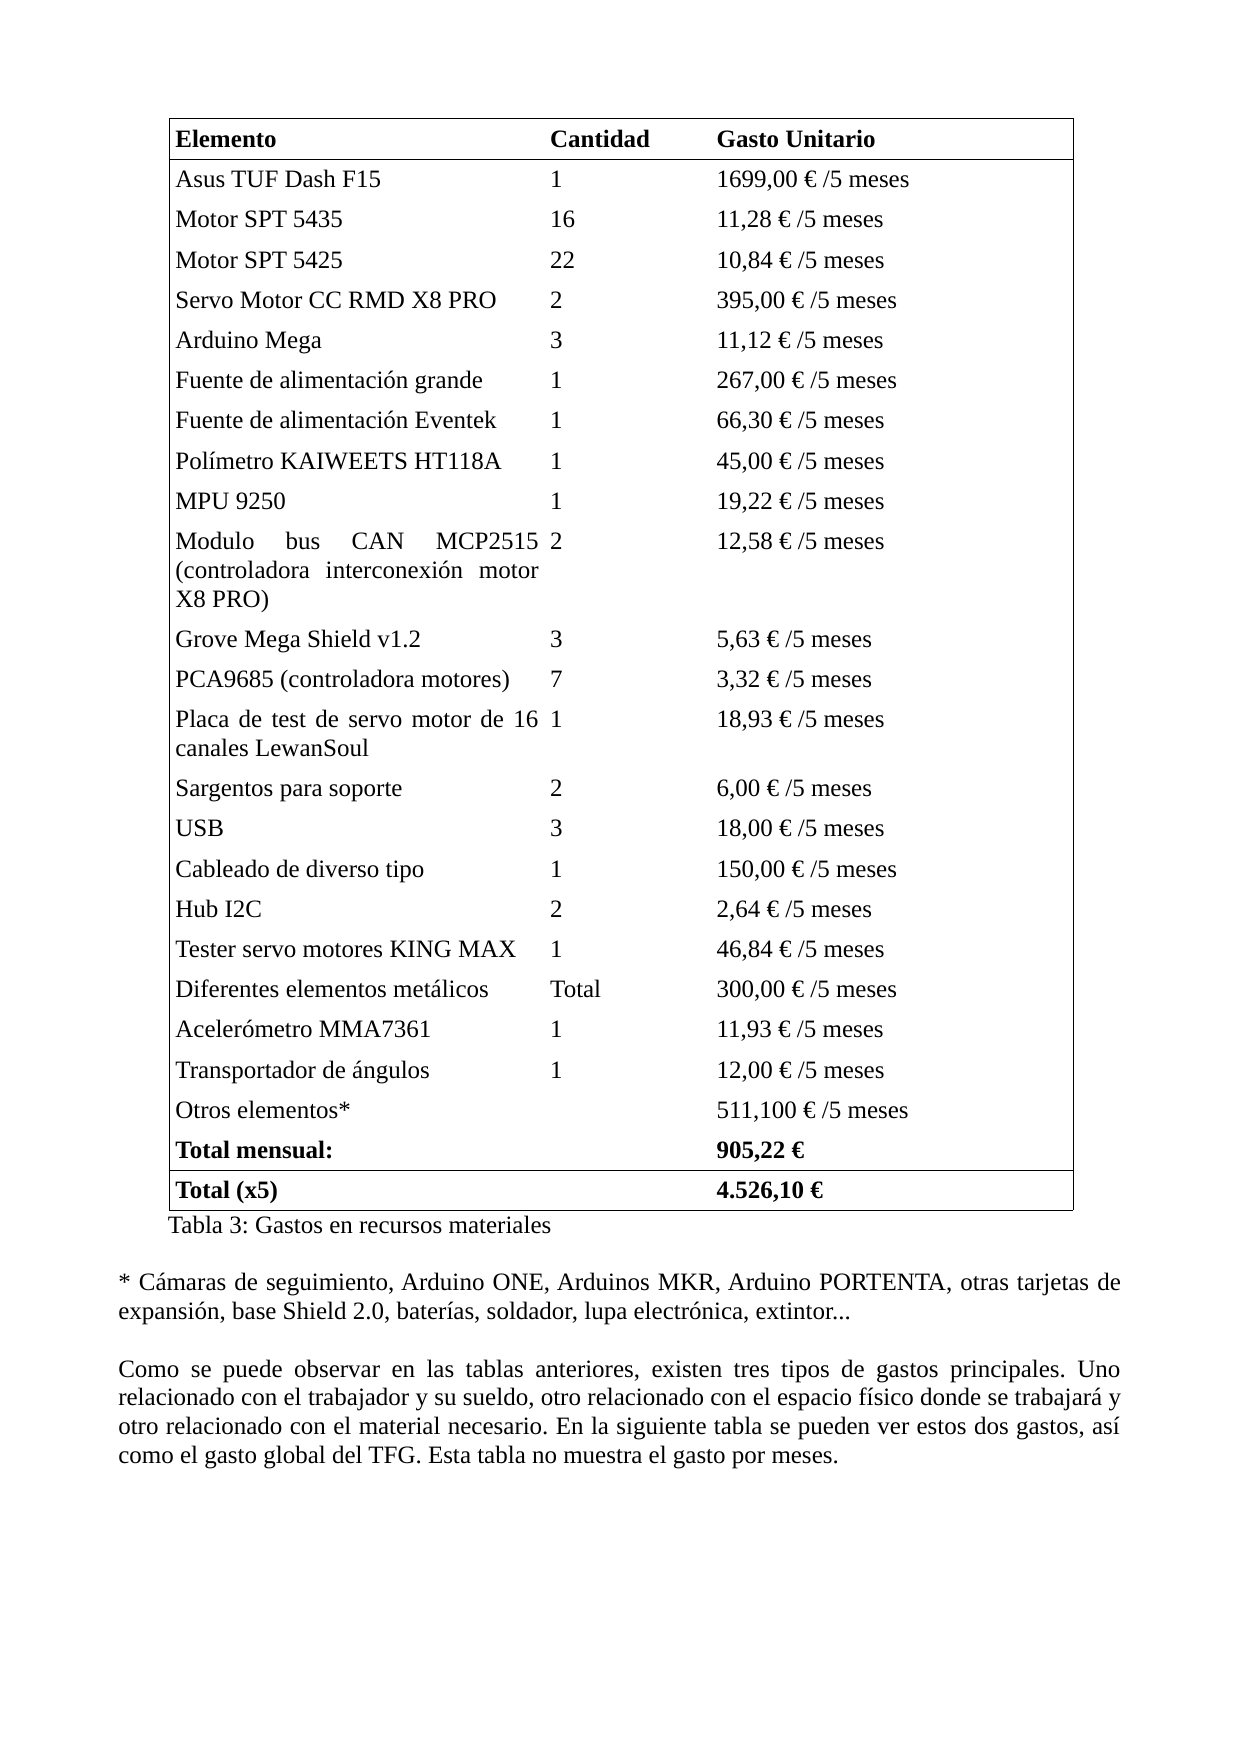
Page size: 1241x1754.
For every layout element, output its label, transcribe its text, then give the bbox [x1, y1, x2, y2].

text Como se puede observar en las tablas anteriores, existen tres tipos de gastos principales. Uno relacionado con el trabajador y su sueldo, otro relacionado con el espacio físico donde se trabajará y otro relacionado con el material necesario. En la siguiente tabla se pueden ver estos dos gastos, así como el gasto global del TFG. Esta tabla no muestra el gasto por meses. [118, 1354, 1122, 1469]
table_cell 2 [544, 279, 711, 319]
table_cell Fuente de alimentación Eventek [170, 400, 544, 440]
table_cell 10,84 € /5 meses [711, 239, 1073, 279]
table_cell 3 [544, 319, 711, 359]
table_cell Modulo bus CAN MCP2515 (controladora interconexión motor X8 PRO) [170, 520, 544, 618]
table_cell Diferentes elementos metálicos [170, 969, 544, 1009]
table_cell 2,64 € /5 meses [711, 888, 1073, 928]
table_cell Asus TUF Dash F15 [170, 160, 544, 199]
table_cell 905,22 € [711, 1129, 1073, 1169]
table_cell 150,00 € /5 meses [711, 848, 1073, 888]
table_cell 18,00 € /5 meses [711, 808, 1073, 848]
table_cell 11,93 € /5 meses [711, 1009, 1073, 1049]
text * Cámaras de seguimiento, Arduino ONE, Arduinos MKR, Arduino PORTENTA, otras tarjetas de expansión, base Shield 2.0, baterías, soldador, lupa electrónica, extintor... [118, 1267, 1122, 1325]
table_cell 1 [544, 480, 711, 520]
table_cell 1 [544, 160, 711, 199]
table_cell USB [170, 808, 544, 848]
table_cell PCA9685 (controladora motores) [170, 658, 544, 698]
table_cell Transportador de ángulos [170, 1049, 544, 1089]
table_header Elemento [170, 119, 544, 158]
table_cell 12,00 € /5 meses [711, 1049, 1073, 1089]
table_cell [544, 1089, 711, 1129]
table_cell 11,28 € /5 meses [711, 199, 1073, 239]
table_cell Arduino Mega [170, 319, 544, 359]
table_cell 11,12 € /5 meses [711, 319, 1073, 359]
table_cell MPU 9250 [170, 480, 544, 520]
table_cell [544, 1129, 711, 1169]
table_cell Hub I2C [170, 888, 544, 928]
table_cell 18,93 € /5 meses [711, 699, 1073, 767]
table_cell Polímetro KAIWEETS HT118A [170, 440, 544, 480]
table_cell 1 [544, 360, 711, 400]
table_cell 395,00 € /5 meses [711, 279, 1073, 319]
table_header Gasto Unitario [711, 119, 1073, 158]
table_cell 7 [544, 658, 711, 698]
table_cell Motor SPT 5425 [170, 239, 544, 279]
text Tabla 3: Gastos en recursos materiales [168, 1210, 1073, 1239]
table_cell 1 [544, 848, 711, 888]
table_cell 12,58 € /5 meses [711, 520, 1073, 618]
table_cell 3 [544, 618, 711, 658]
table_cell 45,00 € /5 meses [711, 440, 1073, 480]
table_cell Tester servo motores KING MAX [170, 928, 544, 968]
table_cell 511,100 € /5 meses [711, 1089, 1073, 1129]
table_cell 6,00 € /5 meses [711, 768, 1073, 808]
table_cell 1699,00 € /5 meses [711, 160, 1073, 199]
table_cell 2 [544, 888, 711, 928]
table_cell Motor SPT 5435 [170, 199, 544, 239]
table_cell Sargentos para soporte [170, 768, 544, 808]
table_cell 1 [544, 1049, 711, 1089]
table_cell 5,63 € /5 meses [711, 618, 1073, 658]
table_cell 22 [544, 239, 711, 279]
table_cell 1 [544, 699, 711, 767]
table_cell 16 [544, 199, 711, 239]
table_cell 1 [544, 440, 711, 480]
table_cell 1 [544, 400, 711, 440]
table_cell 3,32 € /5 meses [711, 658, 1073, 698]
table_cell Total [544, 969, 711, 1009]
table_cell 19,22 € /5 meses [711, 480, 1073, 520]
table_cell Acelerómetro MMA7361 [170, 1009, 544, 1049]
table_cell 1 [544, 1009, 711, 1049]
table_cell Total mensual: [170, 1129, 544, 1169]
table_cell 46,84 € /5 meses [711, 928, 1073, 968]
table_cell 2 [544, 768, 711, 808]
table_cell Grove Mega Shield v1.2 [170, 618, 544, 658]
table_cell 1 [544, 928, 711, 968]
table_cell 4.526,10 € [711, 1171, 1073, 1210]
table_cell Otros elementos* [170, 1089, 544, 1129]
table_cell 267,00 € /5 meses [711, 360, 1073, 400]
table_cell Total (x5) [170, 1171, 544, 1210]
table_cell Servo Motor CC RMD X8 PRO [170, 279, 544, 319]
table_cell 66,30 € /5 meses [711, 400, 1073, 440]
table_cell 3 [544, 808, 711, 848]
table_cell 2 [544, 520, 711, 618]
table_cell [544, 1171, 711, 1210]
table_cell Fuente de alimentación grande [170, 360, 544, 400]
table_cell Cableado de diverso tipo [170, 848, 544, 888]
table_cell Placa de test de servo motor de 16 canales LewanSoul [170, 699, 544, 767]
table_cell 300,00 € /5 meses [711, 969, 1073, 1009]
table_header Cantidad [544, 119, 711, 158]
